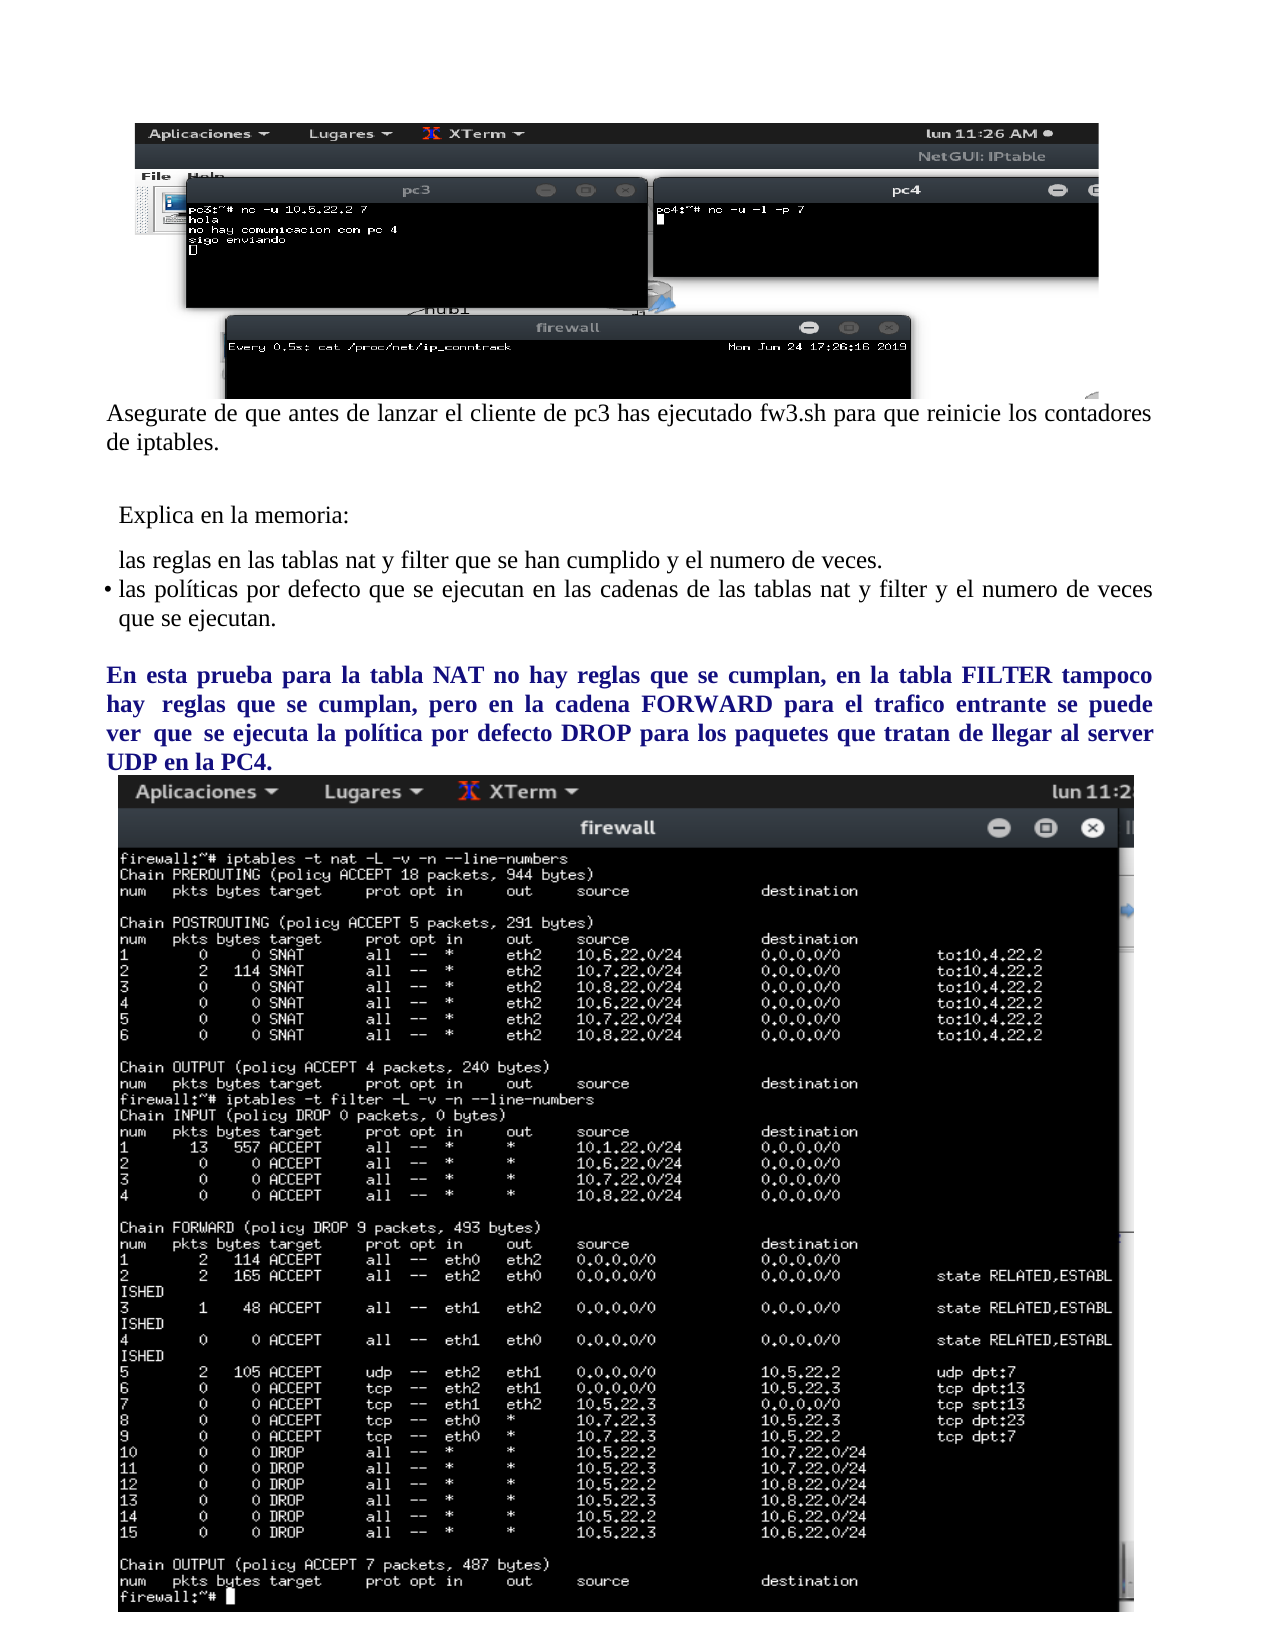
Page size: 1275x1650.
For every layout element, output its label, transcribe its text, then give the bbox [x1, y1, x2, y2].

text las reglas en las tablas nat y filter que se han cumplido y el numero de veces. [118, 546, 1167, 574]
list las políticas por defecto que se ejecutan en las cadenas de las tablas nat y filter y el numero de veces que se ejecutan. [106, 574, 1152, 632]
text En esta prueba para la tabla NAT no hay reglas que se cumplan, en la tabla FILTER tampoco hay reglas que se cumplan, pero en la cadena FORWARD para el trafico entrante se puede ver que se ejecuta la política por defecto DROP para los paquetes que tratan de llegar al server UDP en la PC4. [106, 661, 1154, 776]
text Asegurate de que antes de lanzar el cliente de pc3 has ejecutado fw3.sh para que reinicie los contadores de iptables. [106, 112, 1153, 456]
text Explica en la memoria: [118, 501, 1167, 529]
